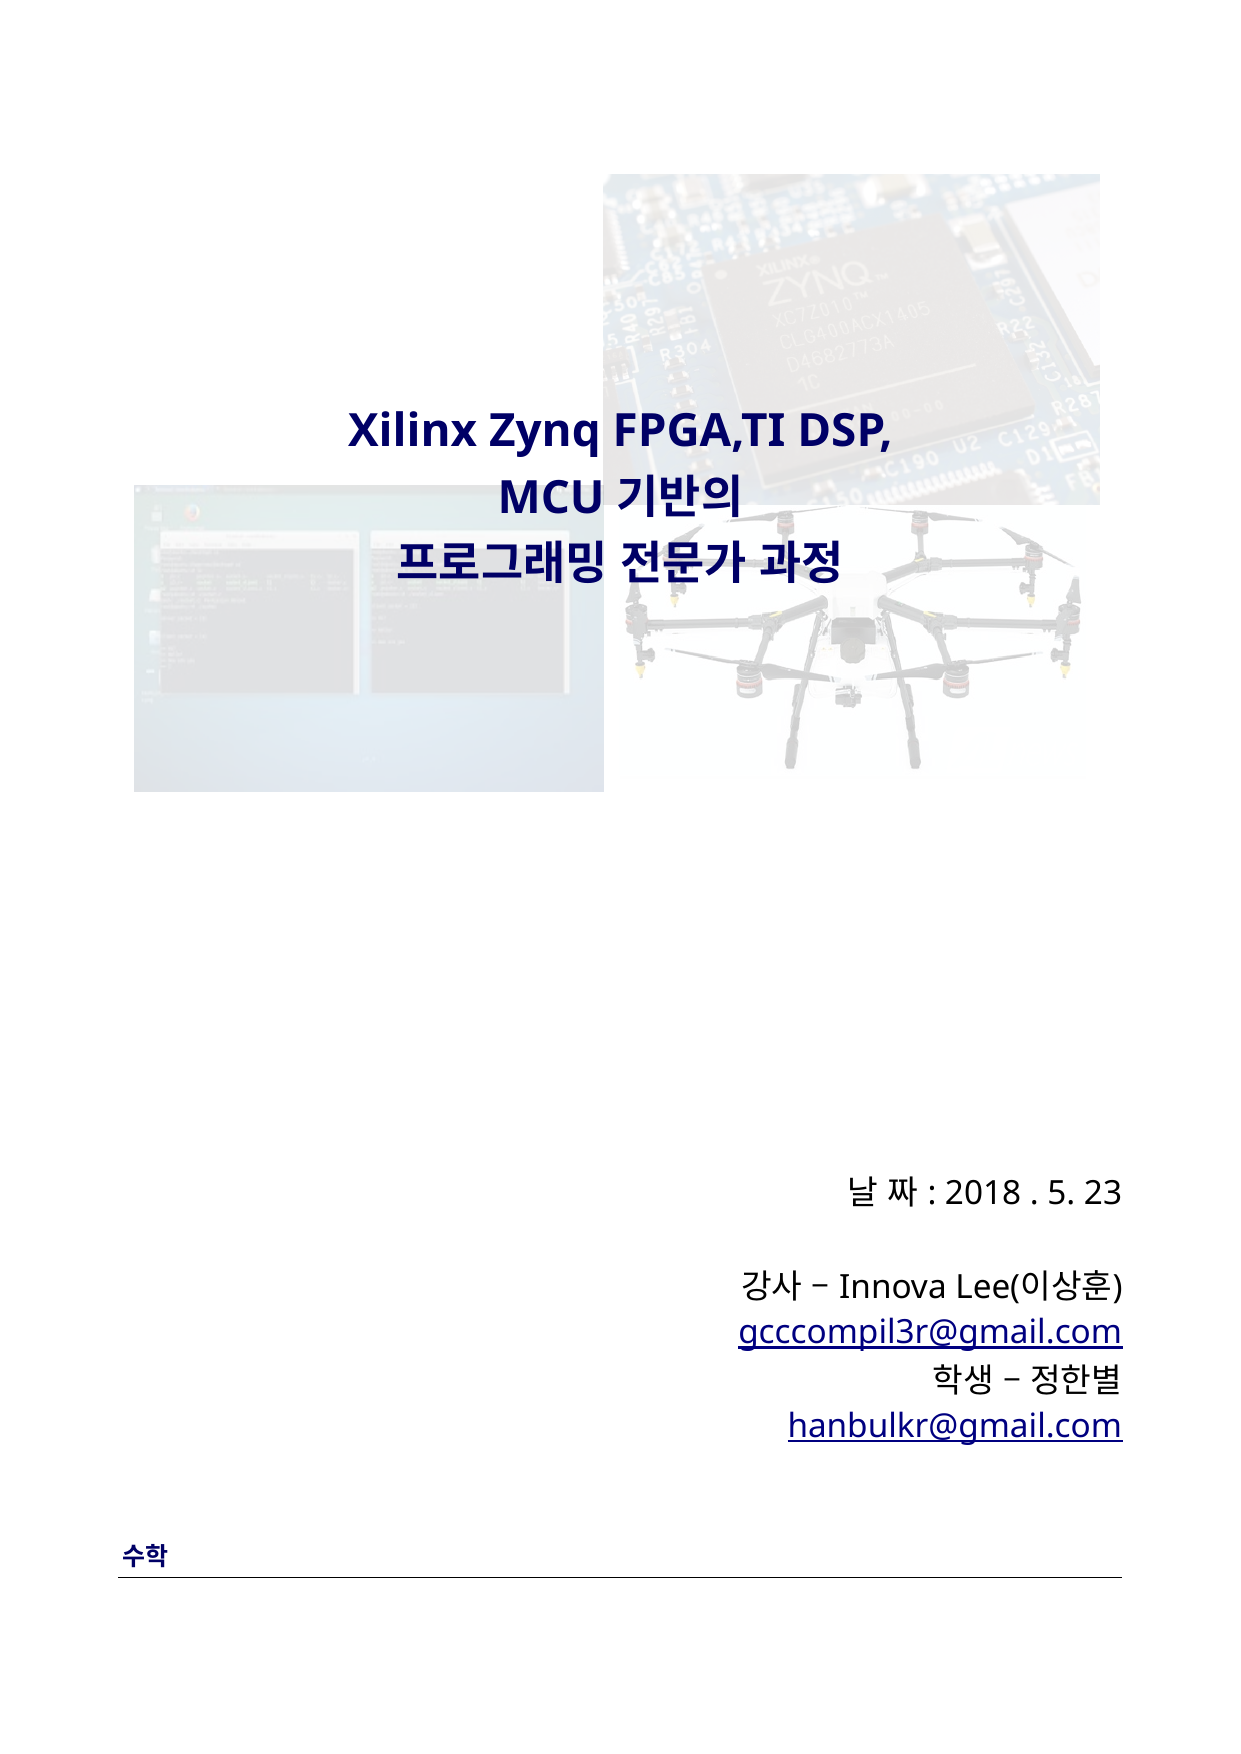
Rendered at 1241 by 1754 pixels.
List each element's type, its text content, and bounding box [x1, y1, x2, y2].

text 수학 [118, 1532, 1122, 1577]
text hanbulkr@gmail.com [118, 1402, 1122, 1447]
text MCU 기반의 [118, 460, 603, 527]
text 학생 – 정한별 [118, 1353, 1122, 1402]
text 프로그래밍 전문가 과정 [118, 527, 134, 593]
text 날 짜 : 2018 . 5. 23 [118, 1166, 1122, 1214]
text gcccompil3r@gmail.com [118, 1308, 1122, 1353]
text MCU 기반의 [604, 460, 1122, 791]
text Xilinx Zynq FPGA,TI DSP, [1100, 398, 1122, 460]
text 프로그래밍 전문가 과정 [1101, 527, 1122, 593]
text 강사 – Innova Lee(이상훈) [118, 1259, 1122, 1308]
text Xilinx Zynq FPGA,TI DSP, [118, 398, 603, 460]
